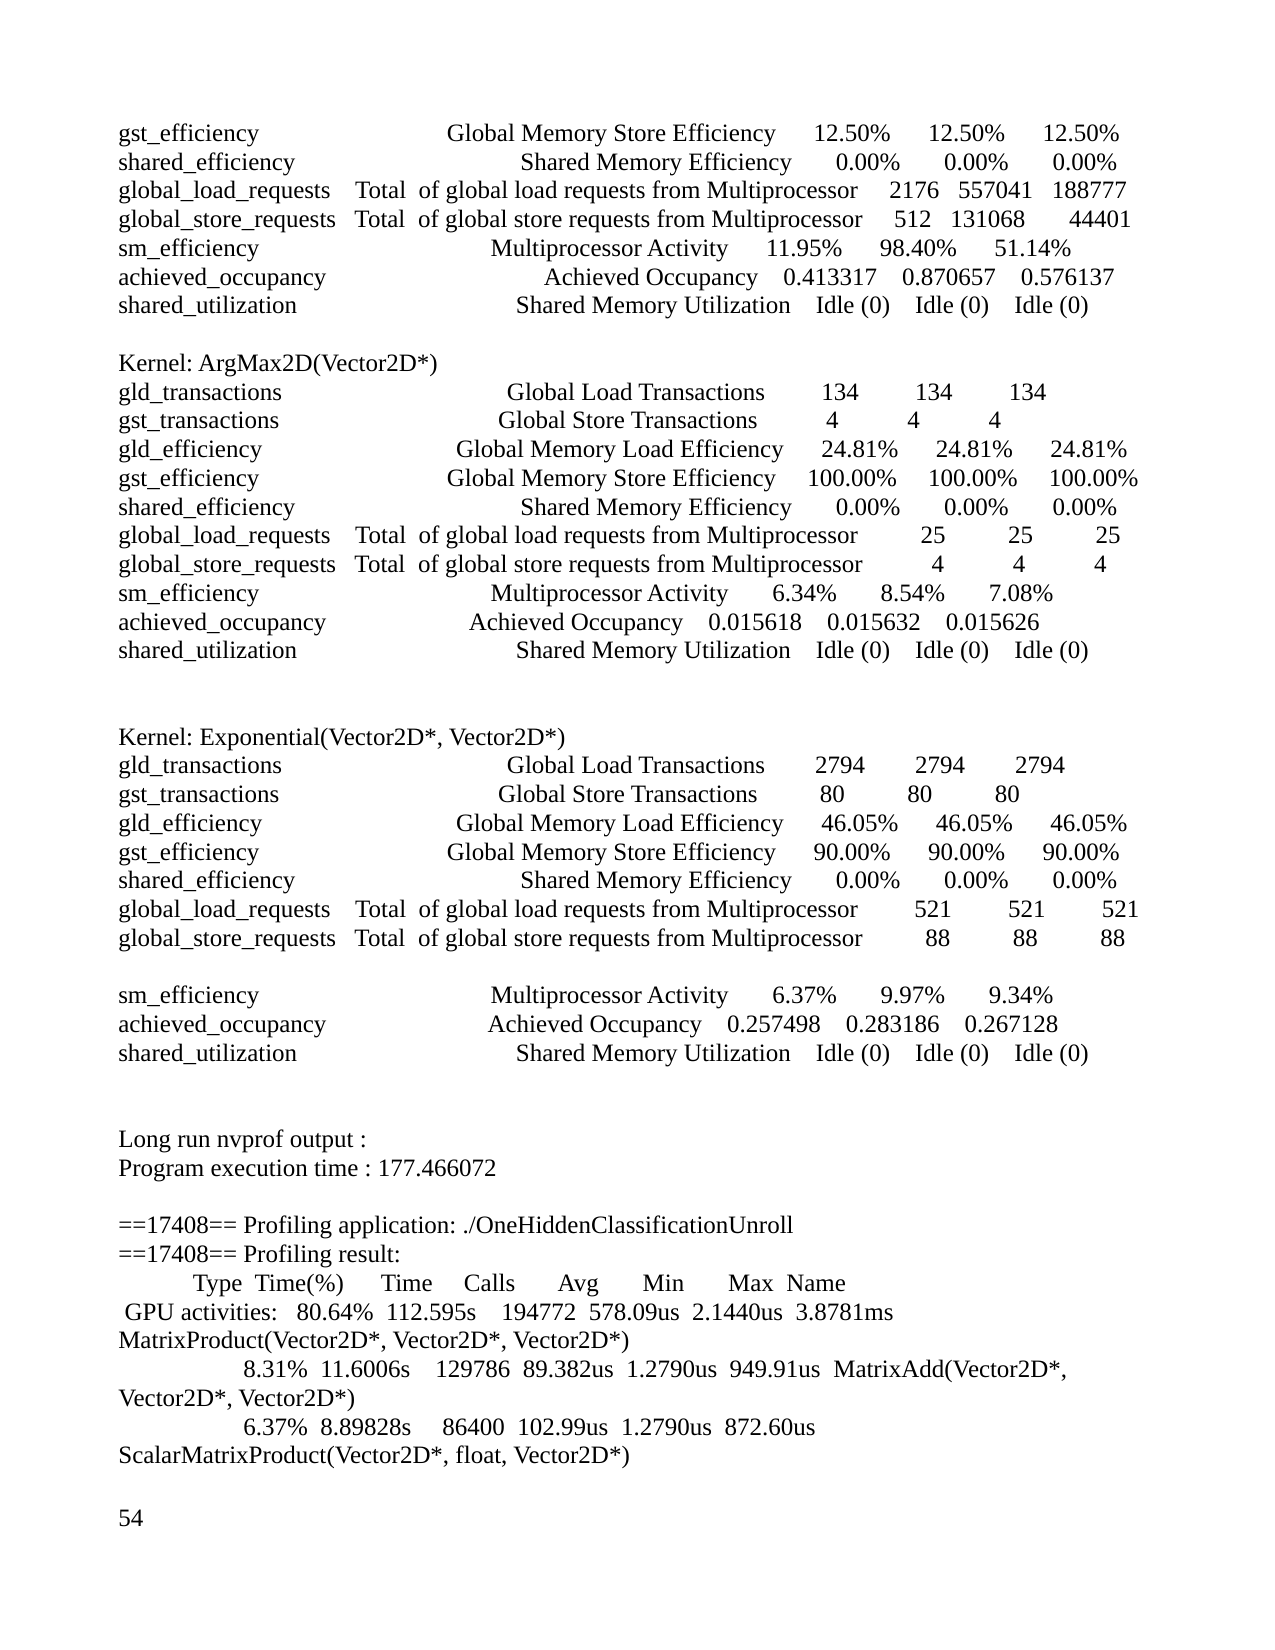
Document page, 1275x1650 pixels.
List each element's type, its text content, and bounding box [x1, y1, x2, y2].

text global_store_requests Total of global store requests from Multiprocessor 88 88 88 [118, 923, 1157, 952]
text shared_efficiency Shared Memory Efficiency 0.00% 0.00% 0.00% [118, 147, 1157, 176]
text 8.31% 11.6006s 129786 89.382us 1.2790us 949.91us MatrixAdd(Vector2D*, Vector2D*, Vector2D*) [118, 1354, 1157, 1412]
text global_load_requests Total of global load requests from Multiprocessor 2176 557041 188777 [118, 176, 1157, 204]
text Kernel: Exponential(Vector2D*, Vector2D*) [118, 722, 1157, 751]
text gld_efficiency Global Memory Load Efficiency 46.05% 46.05% 46.05% [118, 808, 1157, 837]
text gld_transactions Global Load Transactions 2794 2794 2794 [118, 751, 1157, 779]
text global_store_requests Total of global store requests from Multiprocessor 4 4 4 [118, 549, 1157, 578]
text gst_efficiency Global Memory Store Efficiency 100.00% 100.00% 100.00% [118, 463, 1157, 492]
text global_store_requests Total of global store requests from Multiprocessor 512 131068 44401 [118, 204, 1157, 233]
text achieved_occupancy Achieved Occupancy 0.257498 0.283186 0.267128 [118, 1009, 1157, 1038]
text Long run nvprof output : [118, 1124, 1157, 1153]
text gst_transactions Global Store Transactions 80 80 80 [118, 779, 1157, 808]
text gst_efficiency Global Memory Store Efficiency 90.00% 90.00% 90.00% [118, 837, 1157, 866]
text ==17408== Profiling result: [118, 1239, 1157, 1268]
text Program execution time : 177.466072 [118, 1153, 1157, 1182]
text achieved_occupancy Achieved Occupancy 0.015618 0.015632 0.015626 [118, 607, 1157, 636]
text shared_efficiency Shared Memory Efficiency 0.00% 0.00% 0.00% [118, 866, 1157, 894]
text gld_transactions Global Load Transactions 134 134 134 [118, 377, 1157, 406]
text 6.37% 8.89828s 86400 102.99us 1.2790us 872.60us ScalarMatrixProduct(Vector2D*, float, Vector2D*) [118, 1412, 1157, 1469]
text global_load_requests Total of global load requests from Multiprocessor 521 521 521 [118, 894, 1157, 923]
text shared_utilization Shared Memory Utilization Idle (0) Idle (0) Idle (0) [118, 1038, 1157, 1067]
text shared_efficiency Shared Memory Efficiency 0.00% 0.00% 0.00% [118, 492, 1157, 521]
text Kernel: ArgMax2D(Vector2D*) [118, 348, 1157, 377]
text gst_efficiency Global Memory Store Efficiency 12.50% 12.50% 12.50% [118, 118, 1157, 147]
text GPU activities: 80.64% 112.595s 194772 578.09us 2.1440us 3.8781ms MatrixProduct(Vector2D*, Vector2D*, Vector2D*) [118, 1297, 1157, 1354]
text sm_efficiency Multiprocessor Activity 6.37% 9.97% 9.34% [118, 981, 1157, 1009]
text achieved_occupancy Achieved Occupancy 0.413317 0.870657 0.576137 [118, 262, 1157, 291]
text gst_transactions Global Store Transactions 4 4 4 [118, 406, 1157, 434]
text ==17408== Profiling application: ./OneHiddenClassificationUnroll [118, 1211, 1157, 1239]
text global_load_requests Total of global load requests from Multiprocessor 25 25 25 [118, 521, 1157, 549]
text sm_efficiency Multiprocessor Activity 6.34% 8.54% 7.08% [118, 578, 1157, 607]
text gld_efficiency Global Memory Load Efficiency 24.81% 24.81% 24.81% [118, 434, 1157, 463]
text shared_utilization Shared Memory Utilization Idle (0) Idle (0) Idle (0) [118, 636, 1157, 664]
text Type Time(%) Time Calls Avg Min Max Name [118, 1268, 1157, 1297]
text sm_efficiency Multiprocessor Activity 11.95% 98.40% 51.14% [118, 233, 1157, 262]
text shared_utilization Shared Memory Utilization Idle (0) Idle (0) Idle (0) [118, 291, 1157, 319]
